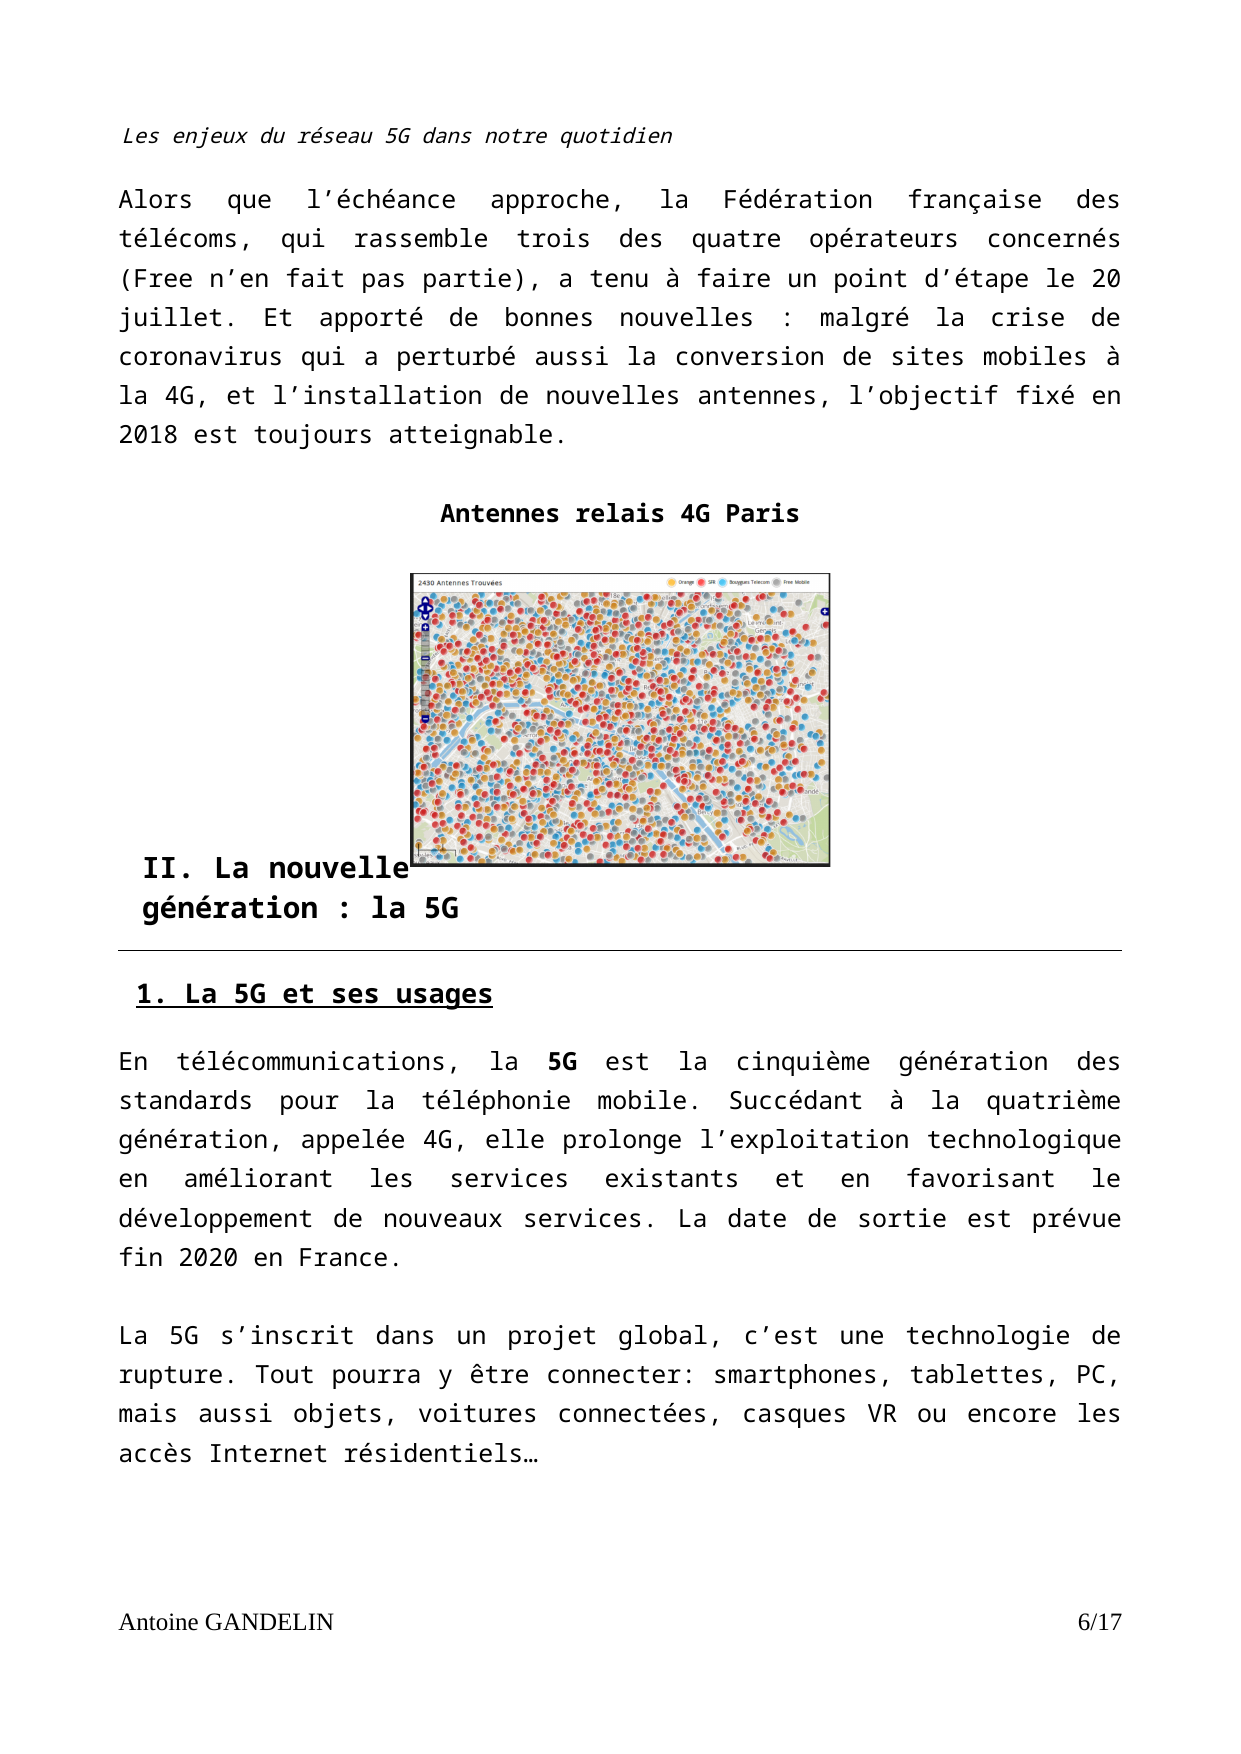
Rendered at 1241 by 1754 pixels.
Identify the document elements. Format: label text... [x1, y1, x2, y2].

text En télécommunications, la 5G est la cinquième génération des standards pour la téléphonie mobile. Succédant à la quatrième génération, appelée 4G, elle prolonge l’exploitation technologique en améliorant les services existants et en favorisant le développement de nouveaux services. La date de sortie est prévue fin 2020 en France. [118, 1029, 1122, 1273]
picture [410, 573, 831, 867]
subtitle 1. La 5G et ses usages [118, 975, 1122, 1012]
text La 5G s’inscrit dans un projet global, c’est une technologie de rupture. Tout pourra y être connecter: smartphones, tablettes, PC, mais aussi objets, voitures connectées, casques VR ou encore les accès Internet résidentiels… [118, 1293, 1122, 1469]
text Antennes relais 4G Paris [118, 471, 1122, 529]
text Alors que l’échéance approche, la Fédération française des télécoms, qui rassemble trois des quatre opérateurs concernés (Free n’en fait pas partie), a tenu à faire un point d’étape le 20 juillet. Et apporté de bonnes nouvelles : malgré la crise de coronavirus qui a perturbé aussi la conversion de sites mobiles à la 4G, et l’installation de nouvelles antennes, l’objectif fixé en 2018 est toujours atteignable. [118, 182, 1122, 451]
subtitle II. La nouvelle génération : la 5G [118, 823, 1122, 950]
